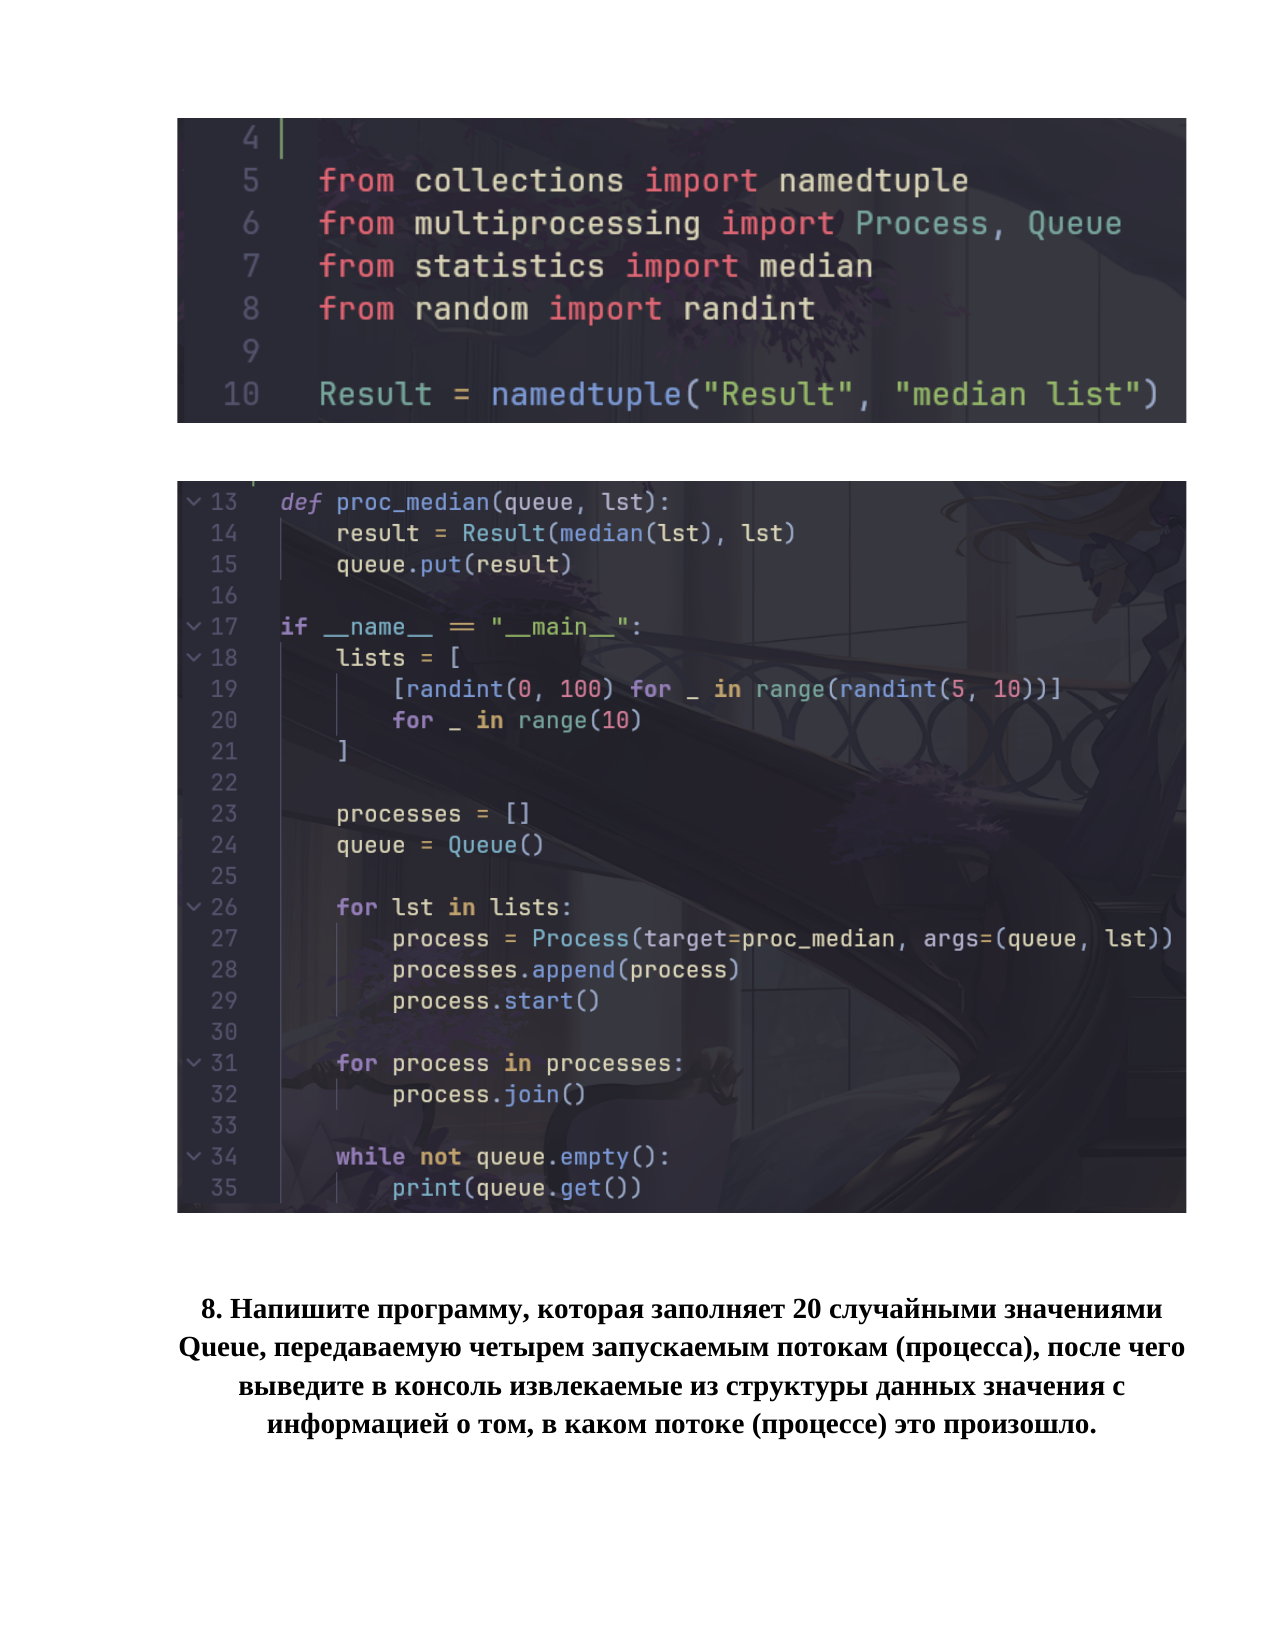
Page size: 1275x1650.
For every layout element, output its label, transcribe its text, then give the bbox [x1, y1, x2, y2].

picture [177, 481, 1187, 1213]
picture [177, 118, 1187, 423]
text 8. Напишите программу, которая заполняет 20 случайными значениями Queue, передаваемую четырем запускаемым потокам (процесса), после чего выведите в консоль извлекаемые из структуры данных значения с информацией о том, в каком потоке (процессе) это произошло. [177, 1291, 1186, 1440]
